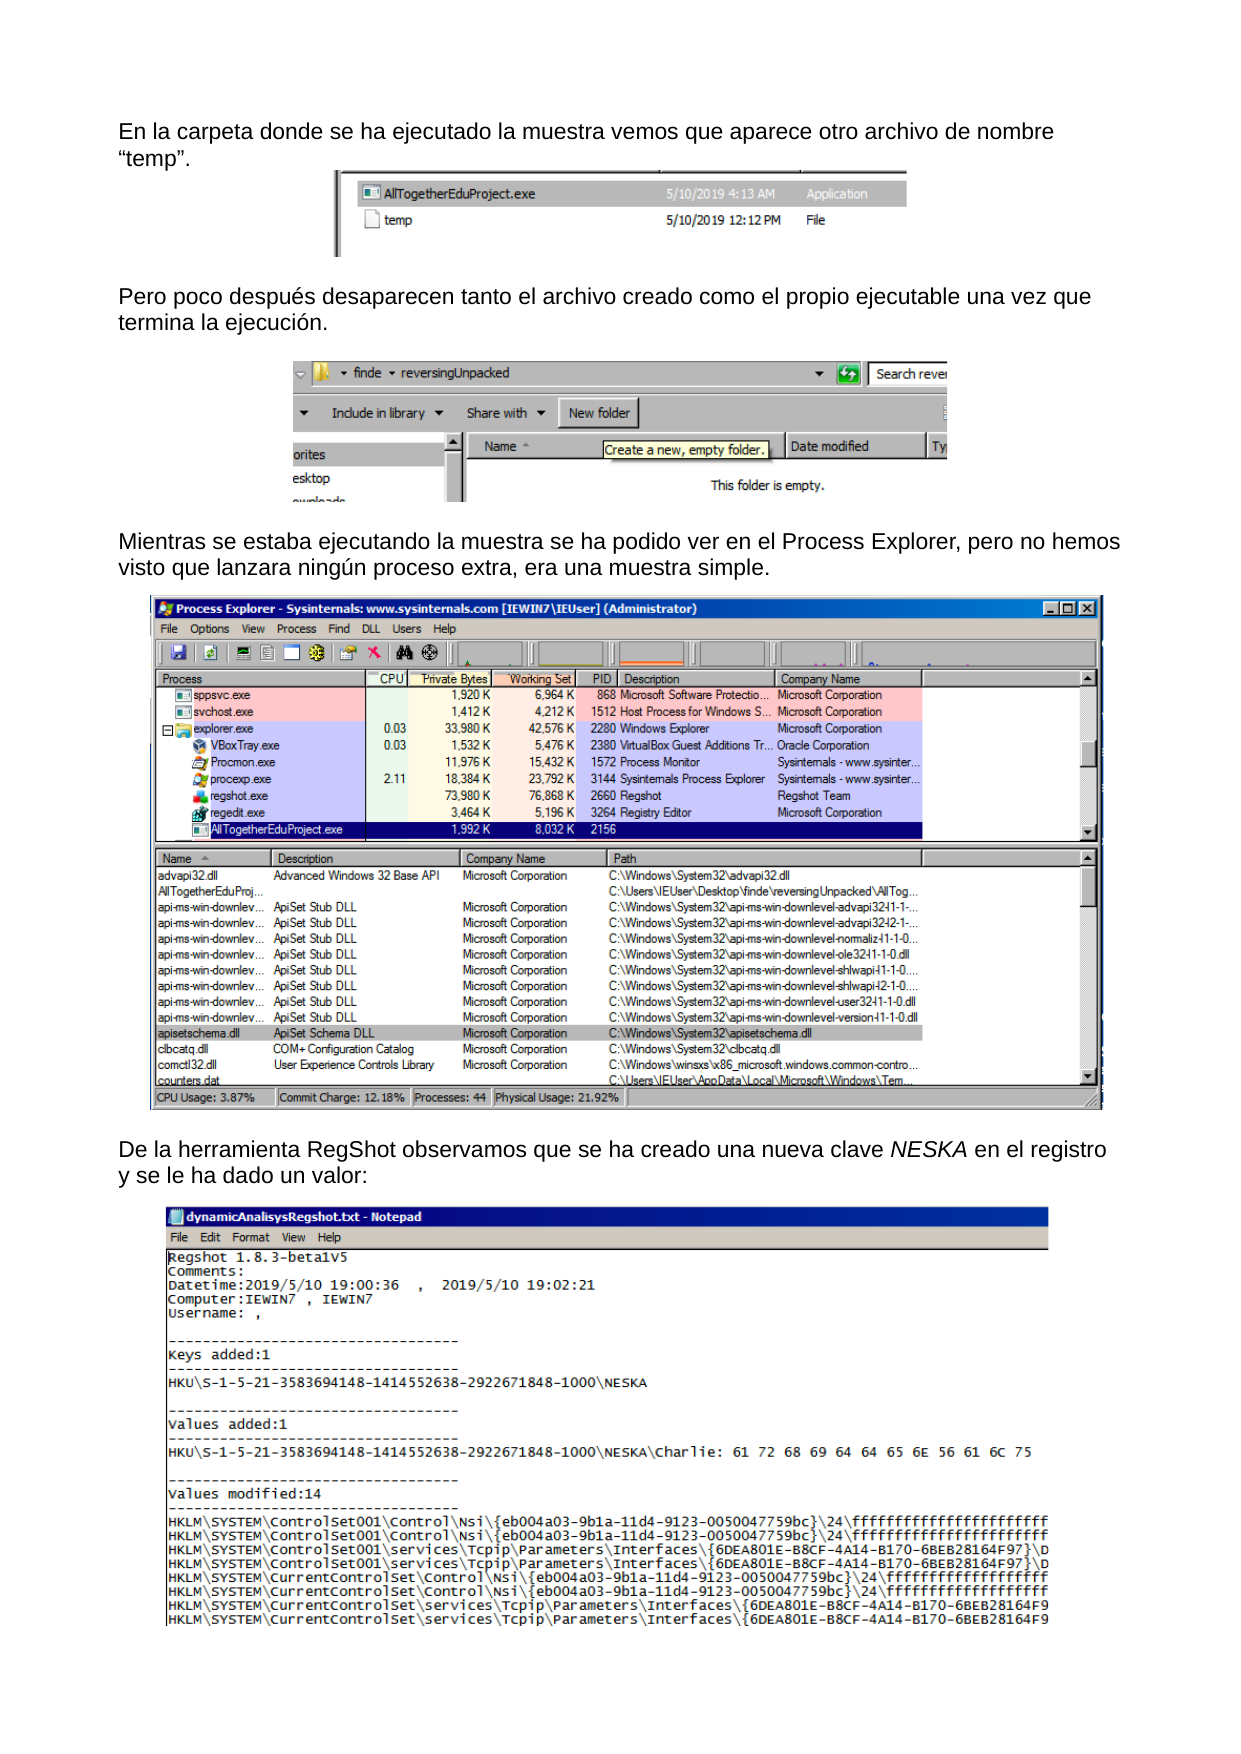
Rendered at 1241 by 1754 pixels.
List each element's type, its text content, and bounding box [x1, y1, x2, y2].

text Pero poco después desaparecen tanto el archivo creado como el propio ejecutable una vez que termina la ejecución. [118, 283, 1122, 335]
text De la herramienta RegShot observamos que se ha creado una nueva clave NESKA en el registro y se le ha dado un valor: [118, 1136, 1122, 1189]
text En la carpeta donde se ha ejecutado la muestra vemos que aparece otro archivo de nombre “temp”. [118, 118, 1122, 171]
text Mientras se estaba ejecutando la muestra se ha podido ver en el Process Explorer, pero no hemos visto que lanzara ningún proceso extra, era una muestra simple. [118, 528, 1122, 580]
picture [150, 595, 1104, 1110]
picture [293, 361, 948, 502]
picture [333, 170, 907, 257]
picture [165, 1205, 1049, 1626]
